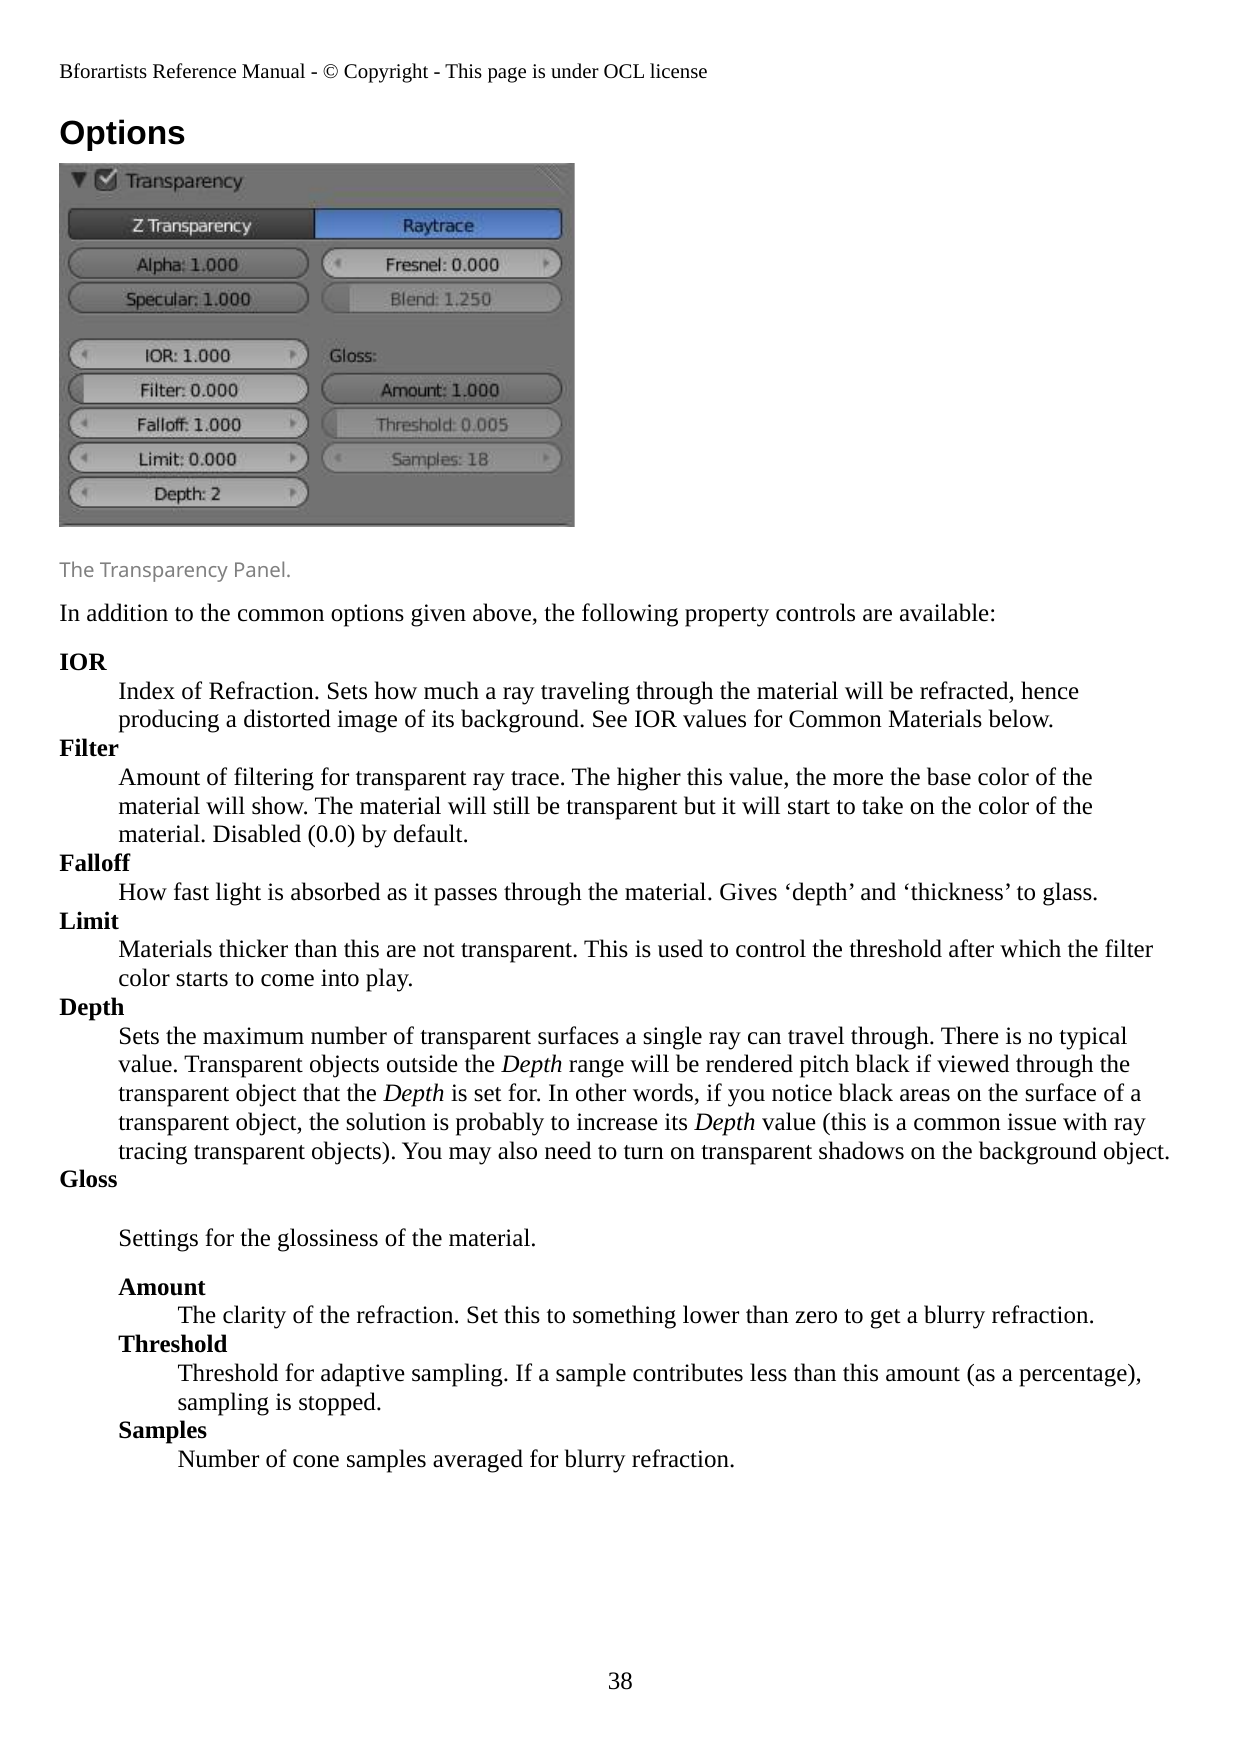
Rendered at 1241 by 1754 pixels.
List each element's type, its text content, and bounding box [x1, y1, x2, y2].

subtitle Falloff [59, 848, 1181, 877]
picture [59, 163, 575, 527]
list Index of Refraction. Sets how much a ray traveling through the material will be refracted, hence producing a distorted image of its background. See IOR values for Common Materials below. [118, 676, 1181, 733]
text The Transparency Panel. [59, 552, 1181, 583]
subtitle Options [59, 113, 1181, 151]
list Number of cone samples averaged for blurry refraction. [177, 1444, 1181, 1473]
subtitle Limit [59, 906, 1181, 934]
subtitle Filter [59, 733, 1181, 762]
list Sets the maximum number of transparent surfaces a single ray can travel through. There is no typical value. Transparent objects outside the Depth range will be rendered pitch black if viewed through the transparent object that the Depth is set for. In other words, if you notice black areas on the surface of a transparent object, the solution is probably to increase its Depth value (this is a common issue with ray tracing transparent objects). You may also need to turn on transparent shadows on the background object. [118, 1021, 1181, 1164]
text In addition to the common options given above, the following property controls are available: [59, 598, 1181, 627]
list Amount of filtering for transparent ray trace. The higher this value, the more the base color of the material will show. The material will still be transparent but it will start to take on the color of the material. Disabled (0.0) by default. [118, 762, 1181, 848]
subtitle Gloss [59, 1164, 1181, 1193]
list Materials thicker than this are not transparent. This is used to control the threshold after which the filter color starts to come into play. [118, 934, 1181, 992]
subtitle Amount [118, 1272, 1181, 1301]
list The clarity of the refraction. Set this to something lower than zero to get a blurry refraction. [177, 1301, 1181, 1329]
subtitle Depth [59, 992, 1181, 1021]
list How fast light is absorbed as it passes through the material. Gives ‘depth’ and ‘thickness’ to glass. [118, 877, 1181, 906]
text Settings for the glossiness of the material. [118, 1223, 1181, 1251]
subtitle Samples [118, 1416, 1181, 1444]
subtitle IOR [59, 647, 1181, 676]
subtitle Threshold [118, 1329, 1181, 1358]
list Threshold for adaptive sampling. If a sample contributes less than this amount (as a percentage), sampling is stopped. [177, 1358, 1181, 1416]
